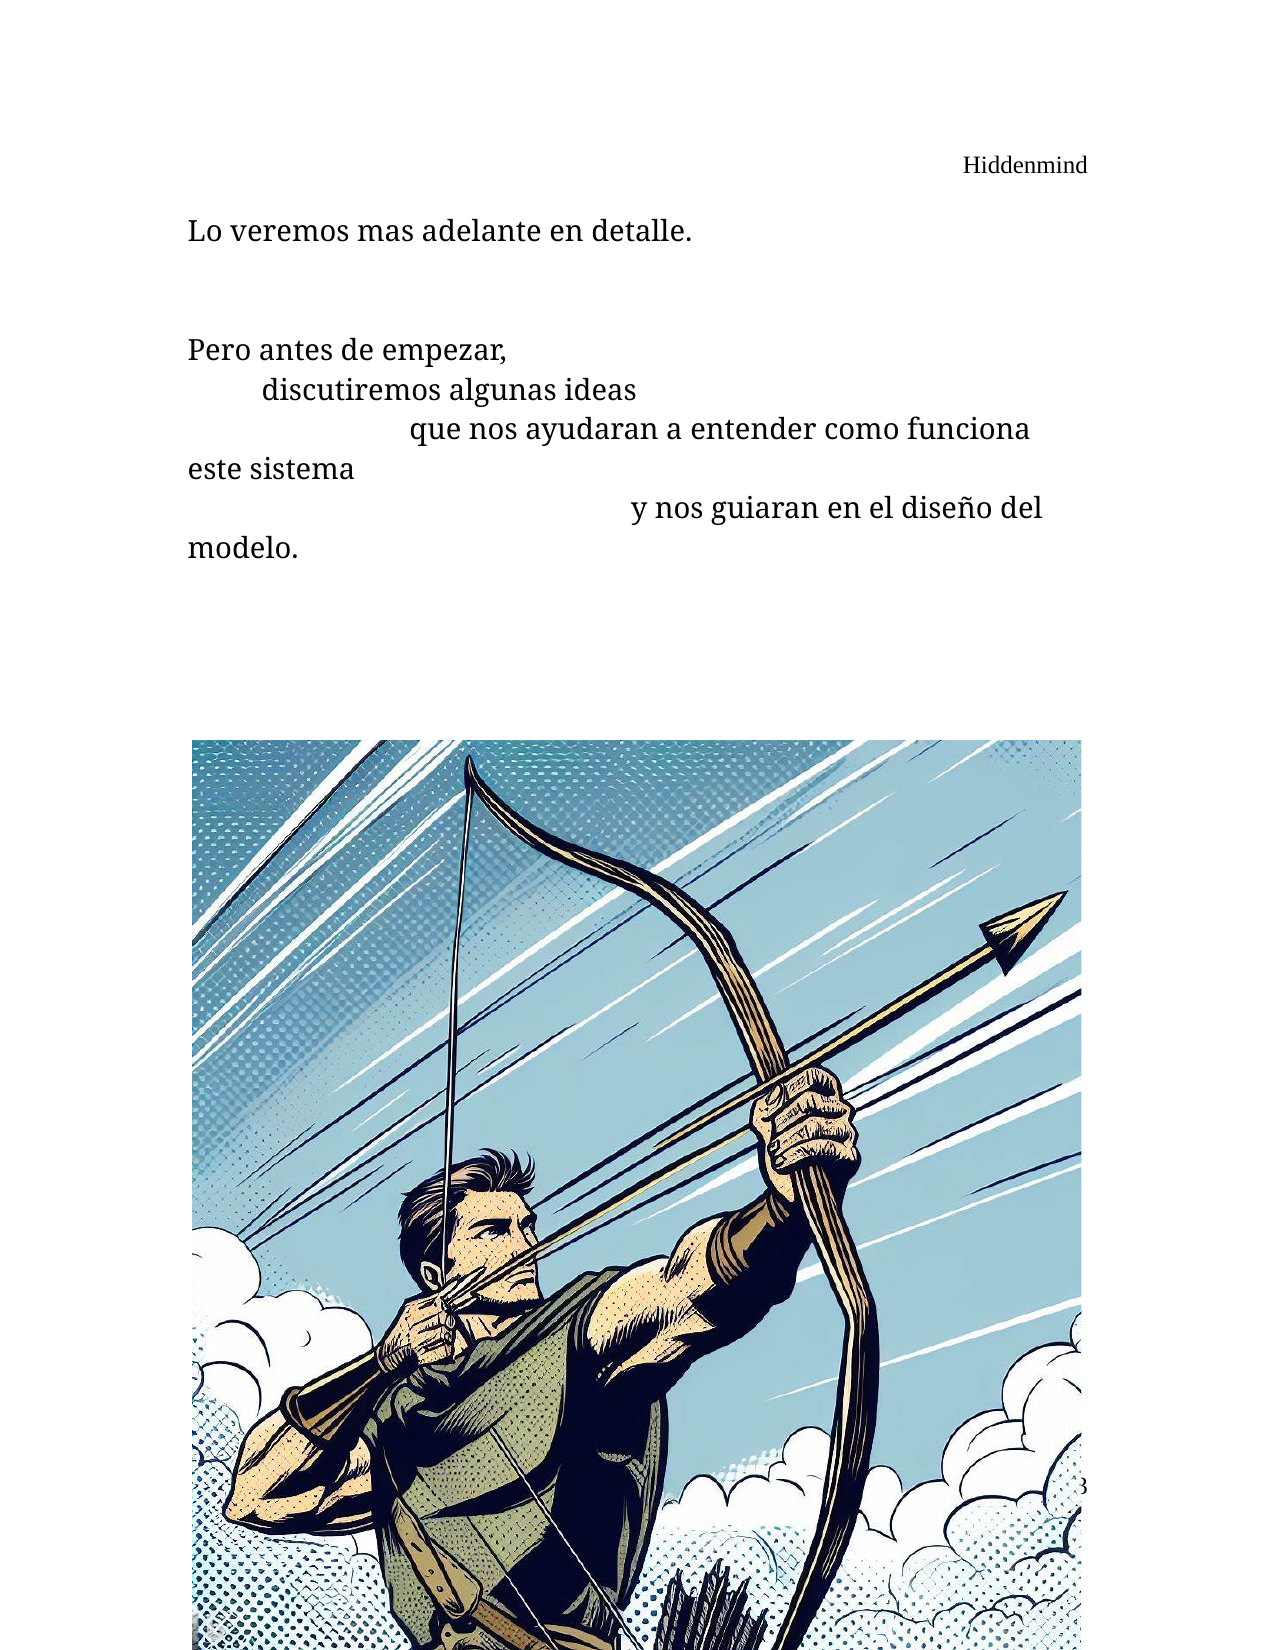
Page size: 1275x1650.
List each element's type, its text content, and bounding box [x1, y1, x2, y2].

text Pero antes de empezar, [187, 329, 1087, 369]
text discutiremos algunas ideas [187, 369, 1087, 408]
text y nos guiaran en el diseño del modelo. [187, 488, 1087, 567]
picture [192, 740, 1082, 1650]
text Lo veremos mas adelante en detalle. [187, 210, 1087, 250]
text que nos ayudaran a entender como funciona este sistema [187, 408, 1087, 488]
